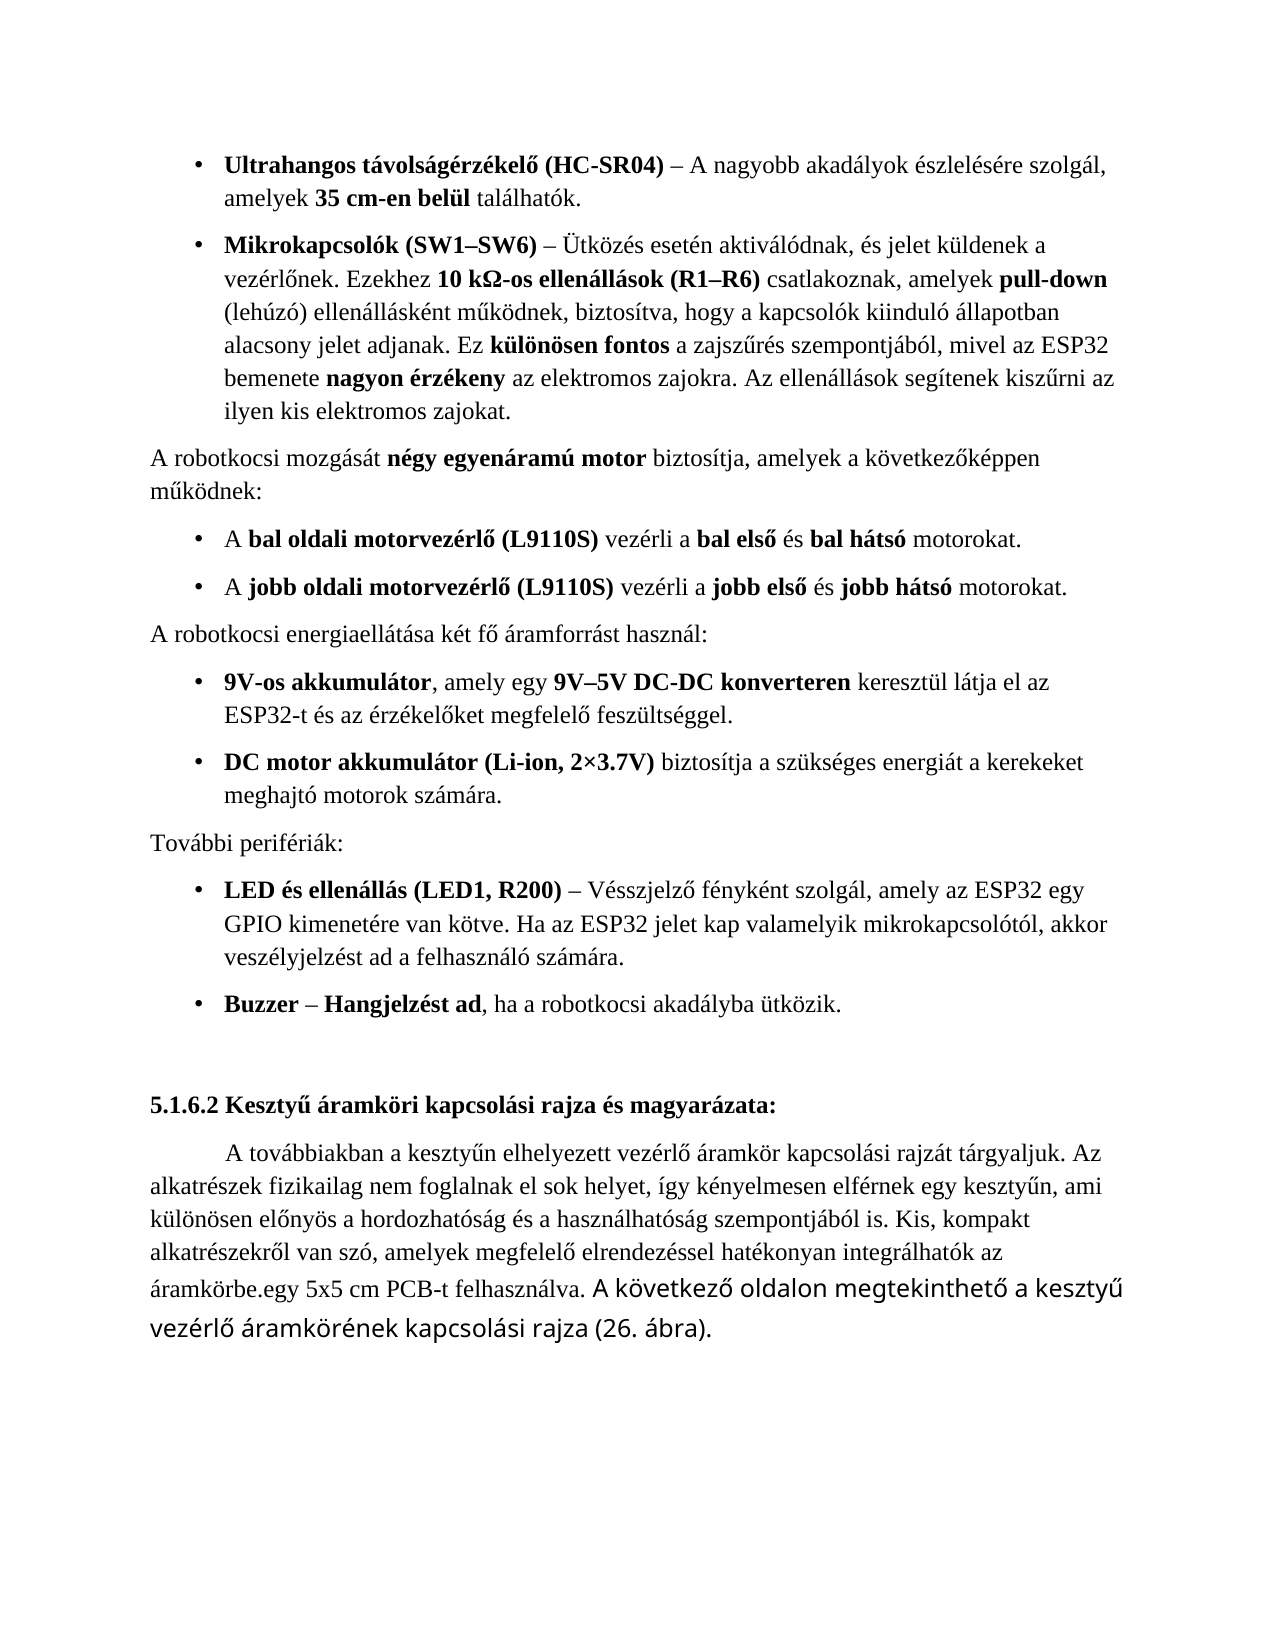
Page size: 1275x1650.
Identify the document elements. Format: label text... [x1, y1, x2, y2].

text 5.1.6.2 Kesztyű áramköri kapcsolási rajza és magyarázata: [150, 1091, 1125, 1119]
list Mikrokapcsolók (SW1–SW6) – Ütközés esetén aktiválódnak, és jelet küldenek a vezérlőnek. Ezekhez 10 kΩ-os ellenállások (R1–R6) csatlakoznak, amelyek pull-down (lehúzó) ellenállásként működnek, biztosítva, hogy a kapcsolók kiinduló állapotban alacsony jelet adjanak. Ez különösen fontos a zajszűrés szempontjából, mivel az ESP32 bemenete nagyon érzékeny az elektromos zajokra. Az ellenállások segítenek kiszűrni az ilyen kis elektromos zajokat. [194, 231, 1125, 424]
text A robotkocsi mozgását négy egyenáramú motor biztosítja, amelyek a következőképpen működnek: [150, 443, 1125, 505]
list Ultrahangos távolságérzékelő (HC-SR04) – A nagyobb akadályok észlelésére szolgál, amelyek 35 cm-en belül találhatók. [194, 150, 1125, 212]
list LED és ellenállás (LED1, R200) – Vésszjelző fényként szolgál, amely az ESP32 egy GPIO kimenetére van kötve. Ha az ESP32 jelet kap valamelyik mikrokapcsolótól, akkor veszélyjelzést ad a felhasználó számára. [194, 876, 1125, 970]
list DC motor akkumulátor (Li-ion, 2×3.7V) biztosítja a szükséges energiát a kerekeket meghajtó motorok számára. [194, 747, 1125, 809]
text További perifériák: [150, 828, 1125, 857]
list Buzzer – Hangjelzést ad, ha a robotkocsi akadályba ütközik. [194, 989, 1125, 1018]
text A továbbiakban a kesztyűn elhelyezett vezérlő áramkör kapcsolási rajzát tárgyaljuk. Az alkatrészek fizikailag nem foglalnak el sok helyet, így kényelmesen elférnek egy kesztyűn, ami különösen előnyös a hordozhatóság és a használhatóság szempontjából is. Kis, kompakt alkatrészekről van szó, amelyek megfelelő elrendezéssel hatékonyan integrálhatók az áramkörbe.egy 5x5 cm PCB-t felhasználva. A következő oldalon megtekinthető a kesztyű vezérlő áramkörének kapcsolási rajza (26. ábra). [150, 1138, 1125, 1344]
list 9V-os akkumulátor, amely egy 9V–5V DC-DC konverteren keresztül látja el az ESP32-t és az érzékelőket megfelelő feszültséggel. [194, 667, 1125, 728]
text A robotkocsi energiaellátása két fő áramforrást használ: [150, 619, 1125, 648]
list A bal oldali motorvezérlő (L9110S) vezérli a bal első és bal hátsó motorokat. [194, 524, 1125, 553]
list A jobb oldali motorvezérlő (L9110S) vezérli a jobb első és jobb hátsó motorokat. [194, 572, 1125, 600]
